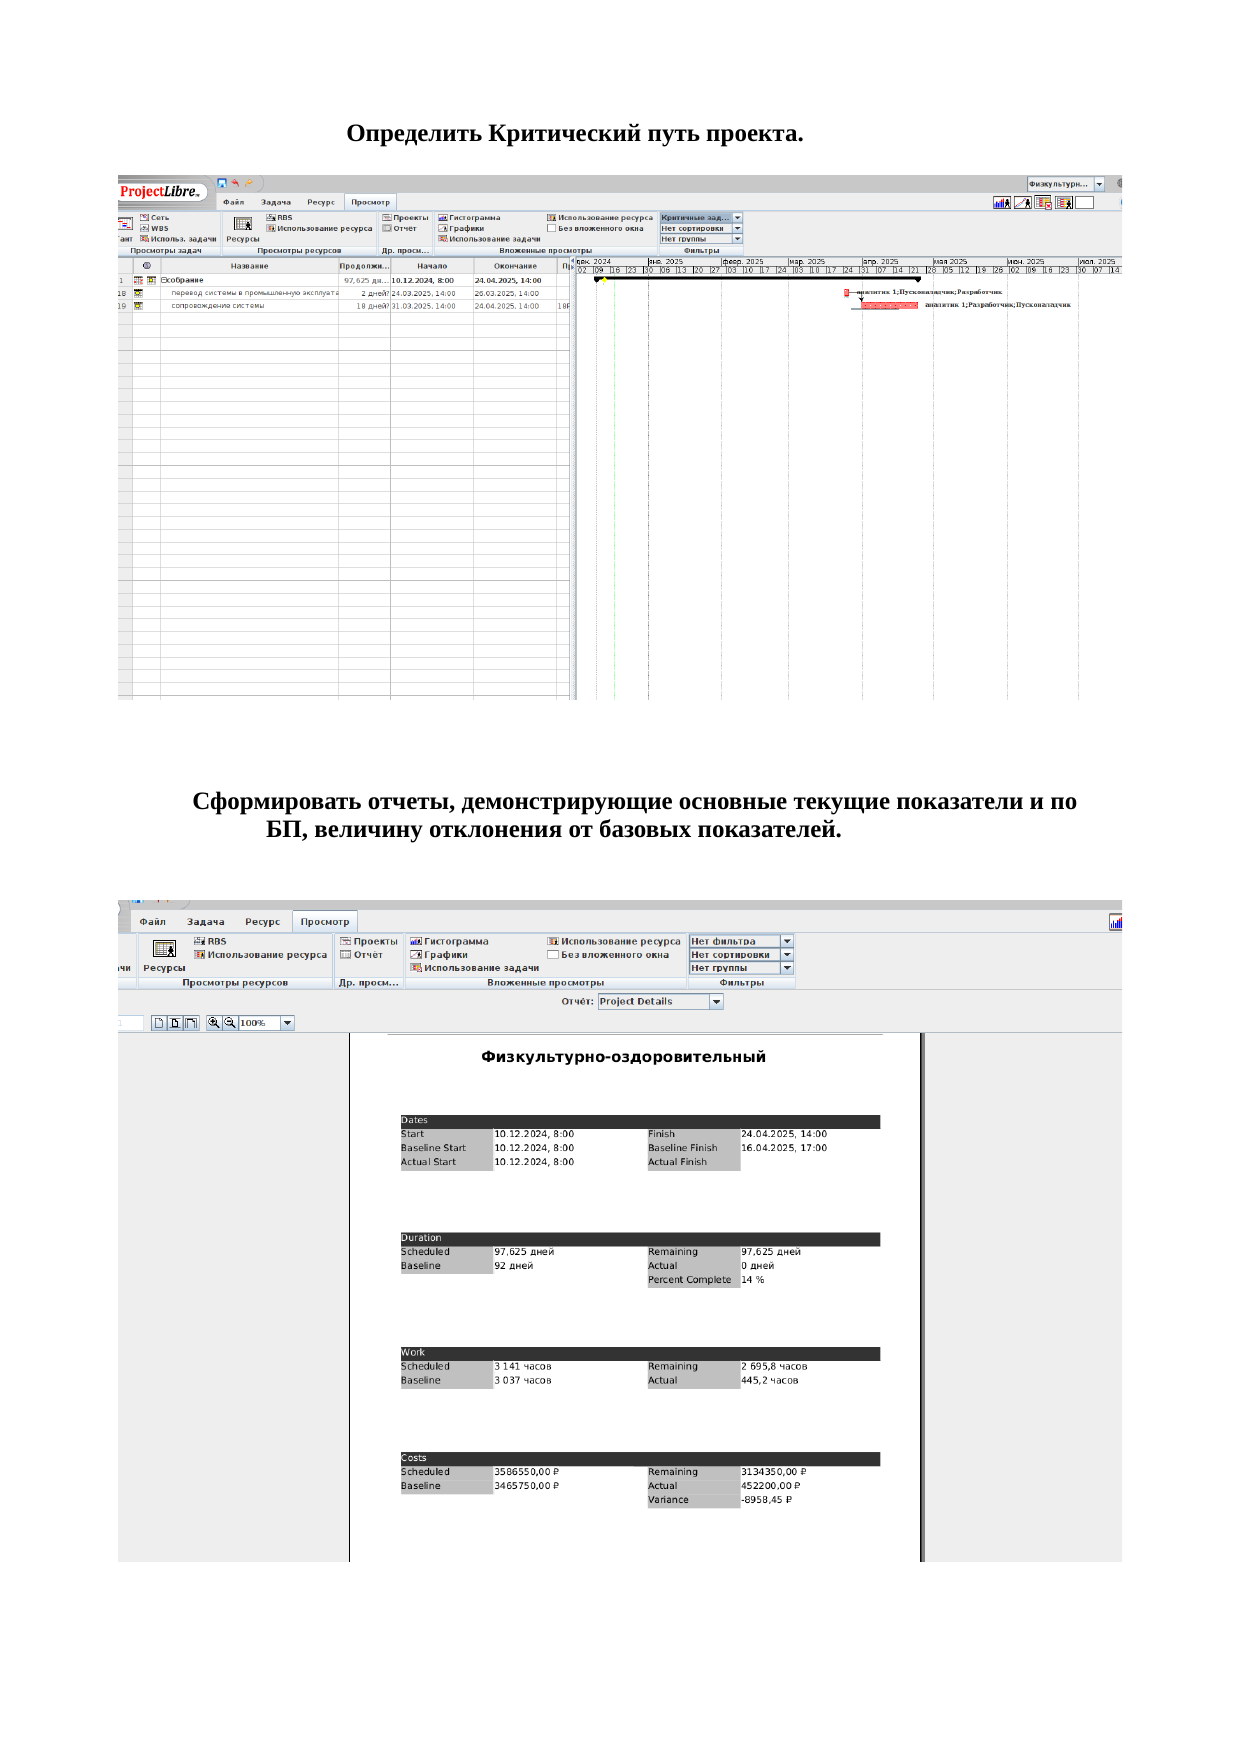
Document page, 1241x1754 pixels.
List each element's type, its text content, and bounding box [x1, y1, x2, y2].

picture [118, 175, 1123, 700]
text Определить Критический путь проекта. [118, 118, 1122, 147]
picture [118, 900, 1123, 1562]
text Сформировать отчеты, демонстрирующие основные текущие показатели и по БП, величину отклонения от базовых показателей. [118, 786, 1122, 843]
